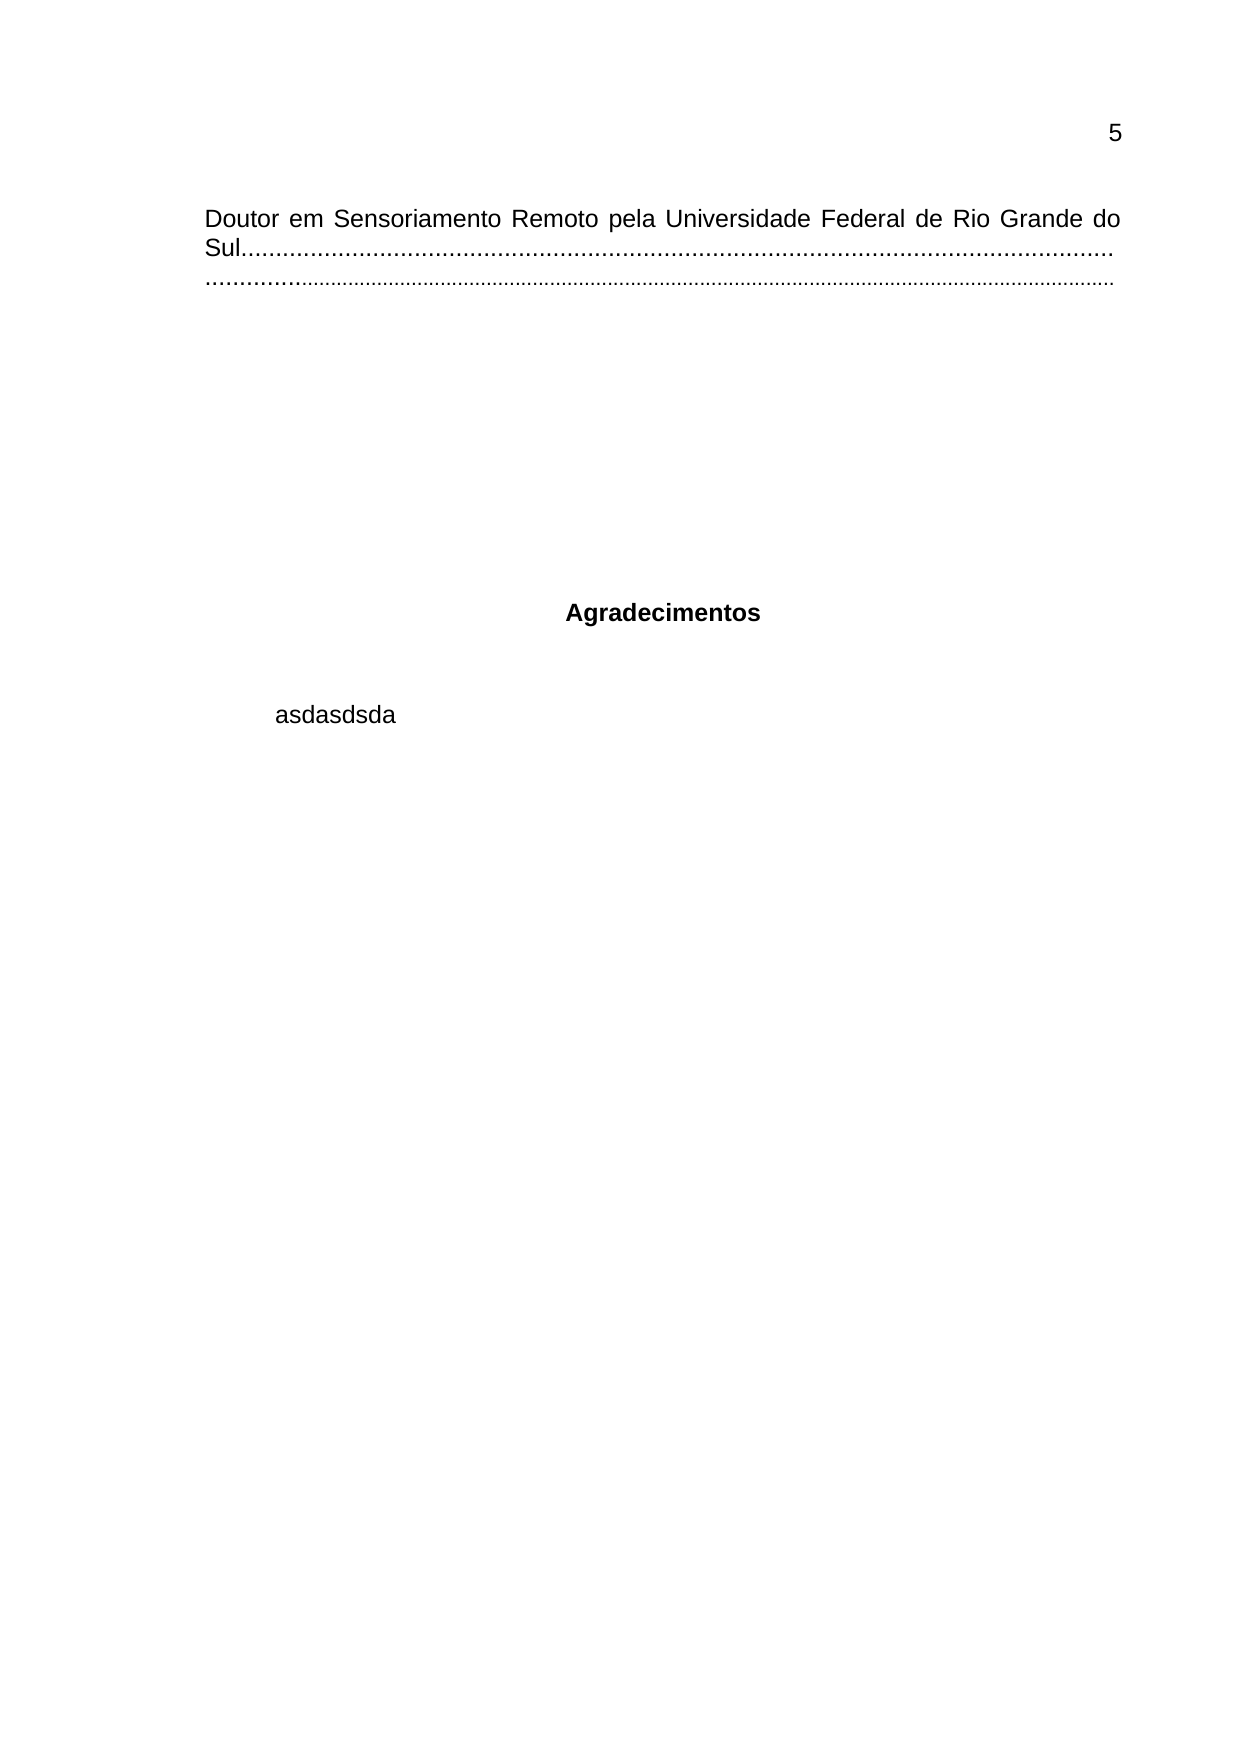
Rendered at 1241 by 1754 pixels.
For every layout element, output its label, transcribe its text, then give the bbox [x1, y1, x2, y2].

text Agradecimentos [177, 598, 1149, 627]
text Doutor em Sensoriamento Remoto pela Universidade Federal de Rio Grande do Sul......................................................................................................................................................................................................................................................................................... [204, 204, 1122, 291]
text asdasdsda [204, 700, 1122, 729]
